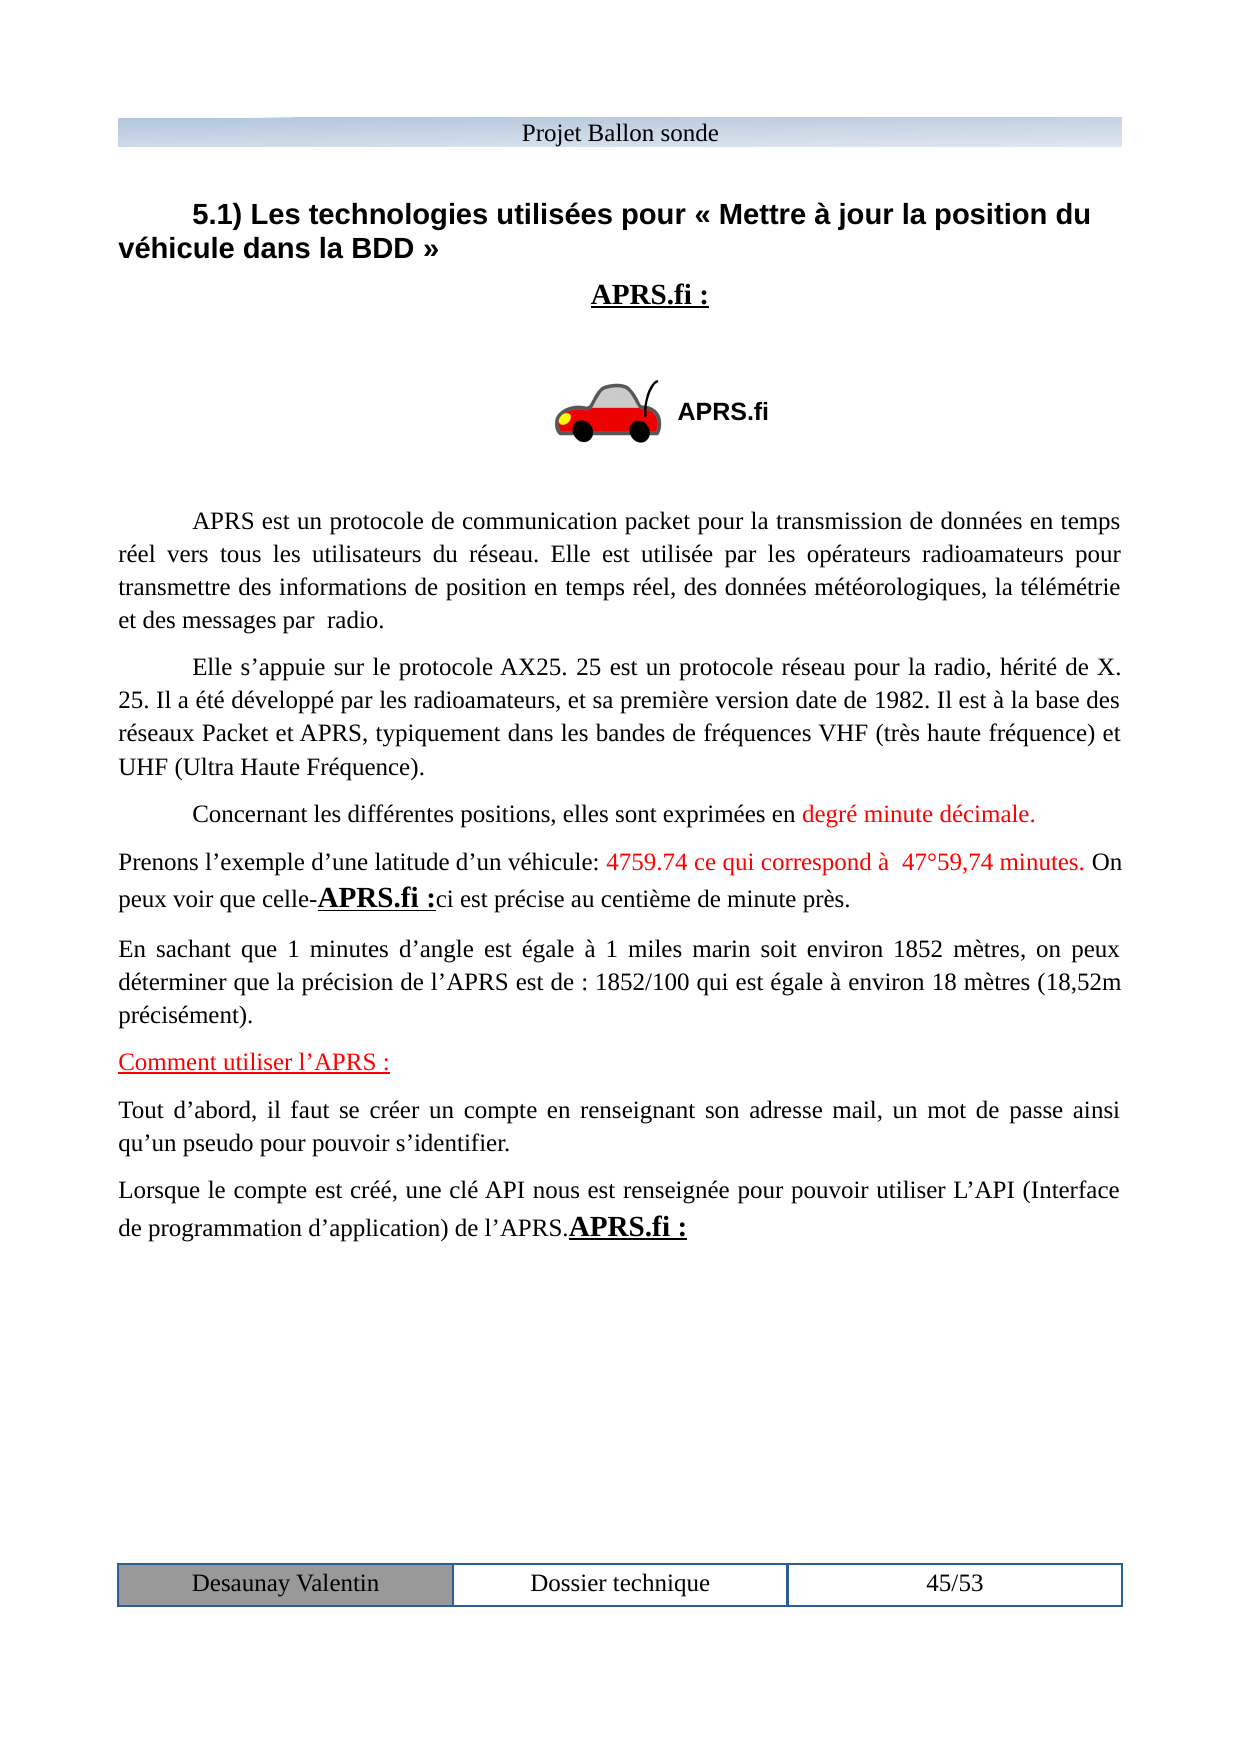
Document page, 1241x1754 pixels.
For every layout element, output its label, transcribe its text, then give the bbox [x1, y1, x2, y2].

text APRS est un protocole de communication packet pour la transmission de données en temps réel vers tous les utilisateurs du réseau. Elle est utilisée par les opérateurs radioamateurs pour transmettre des informations de position en temps réel, des données météorologiques, la télémétrie et des messages par radio. [118, 506, 1122, 634]
picture [548, 353, 664, 474]
text Concernant les différentes positions, elles sont exprimées en degré minute décimale. [118, 799, 1122, 828]
text Tout d’abord, il faut se créer un compte en renseignant son adresse mail, un mot de passe ainsi qu’un pseudo pour pouvoir s’identifier. [118, 1095, 1122, 1157]
text Comment utiliser l’APRS : [118, 1047, 1122, 1076]
text Lorsque le compte est créé, une clé API nous est renseignée pour pouvoir utiliser L’API (Interface de programmation d’application) de l’APRS.APRS.fi : [118, 1176, 1122, 1243]
text Elle s’appuie sur le protocole AX25. 25 est un protocole réseau pour la radio, hérité de X. 25. Il a été développé par les radioamateurs, et sa première version date de 1982. Il est à la base des réseaux Packet et APRS, typiquement dans les bandes de fréquences VHF (très haute fréquence) et UHF (Ultra Haute Fréquence). [118, 652, 1122, 780]
text APRS.fi : [177, 277, 1122, 310]
text Prenons l’exemple d’une latitude d’un véhicule: 4759.74 ce qui correspond à 47°59,74 minutes. On peux voir que celle-APRS.fi :ci est précise au centième de minute près. [118, 847, 1122, 914]
text En sachant que 1 minutes d’angle est égale à 1 miles marin soit environ 1852 mètres, on peux déterminer que la précision de l’APRS est de : 1852/100 qui est égale à environ 18 mètres (18,52m précisément). [118, 934, 1122, 1028]
subtitle 5.1) Les technologies utilisées pour « Mettre à jour la position du véhicule dans la BDD » [118, 197, 1122, 264]
